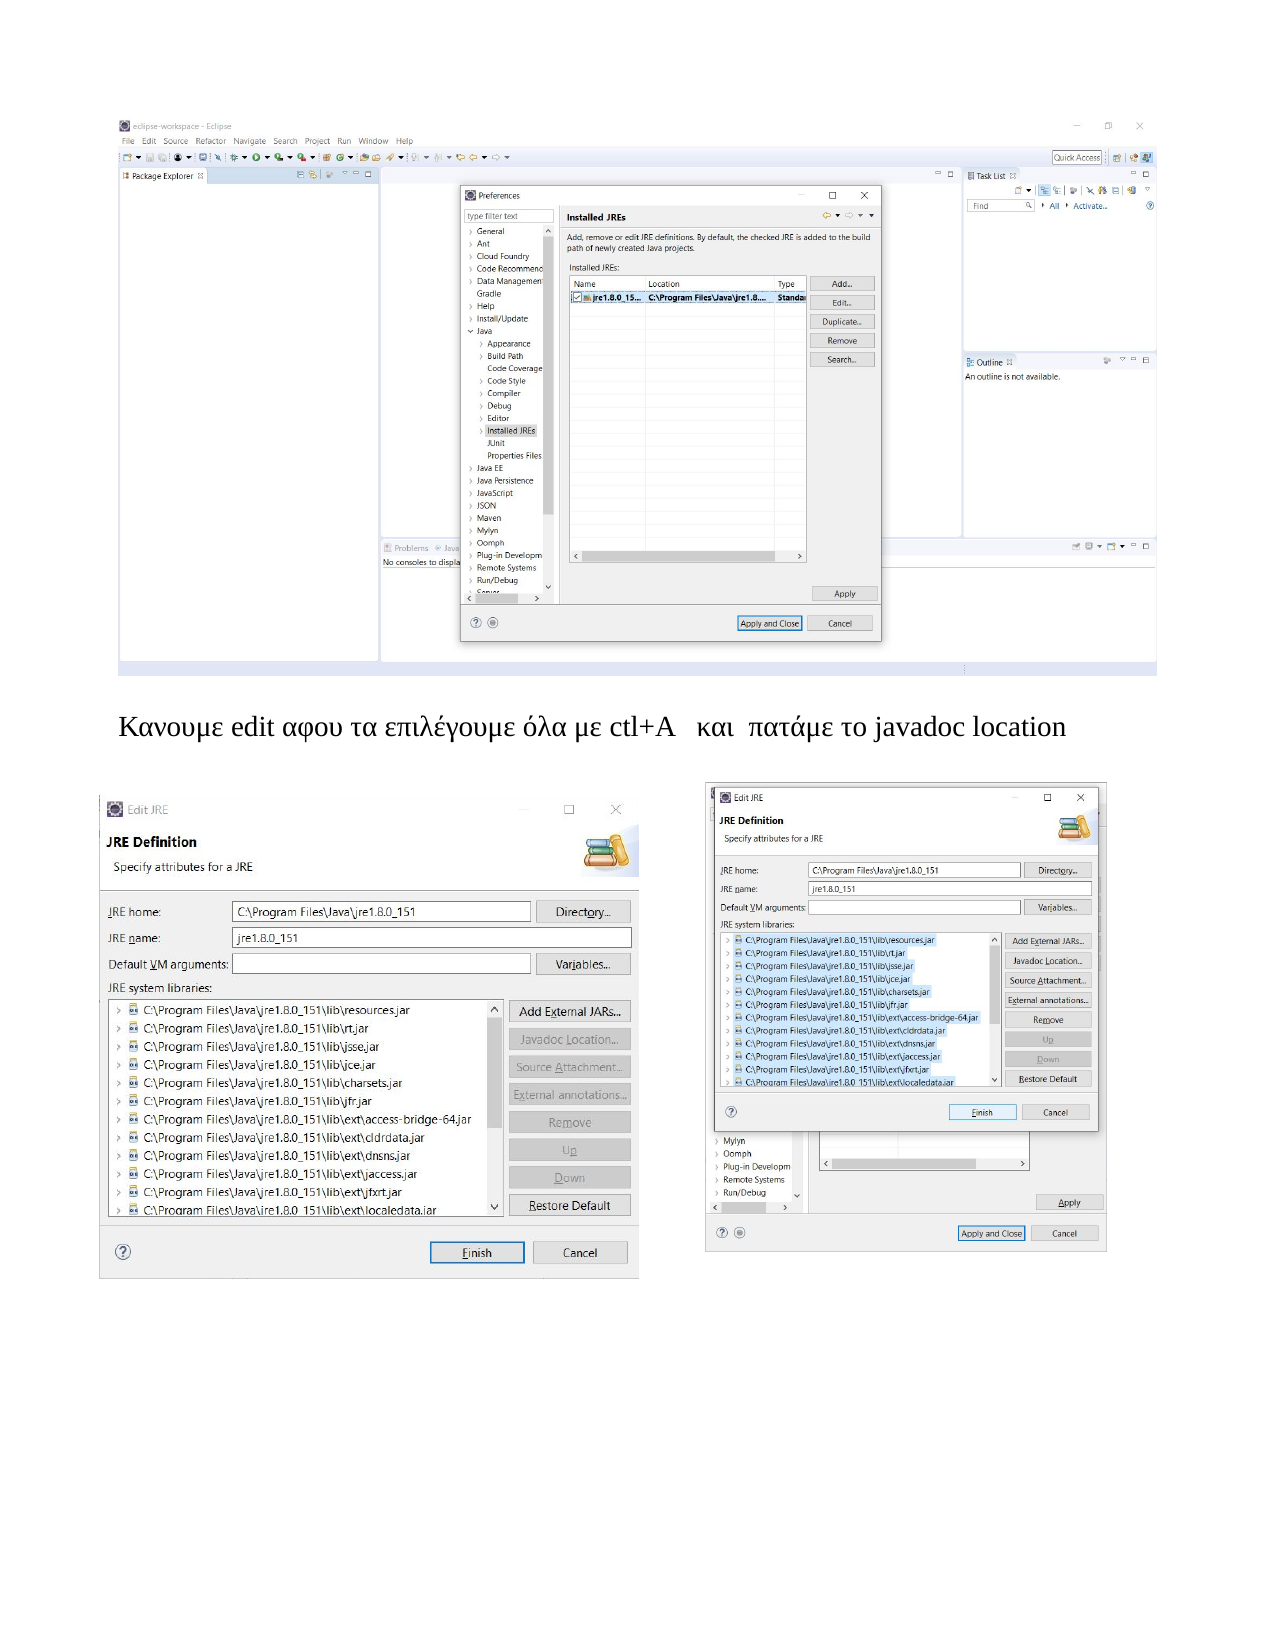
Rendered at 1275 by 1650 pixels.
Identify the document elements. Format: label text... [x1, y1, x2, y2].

picture [705, 782, 1107, 1252]
picture [118, 118, 1157, 676]
text Κανουμε edit αφου τα επιλέγουμε όλα με ctl+A και πατάμε το javadoc location [118, 709, 1157, 742]
picture [99, 795, 639, 1279]
